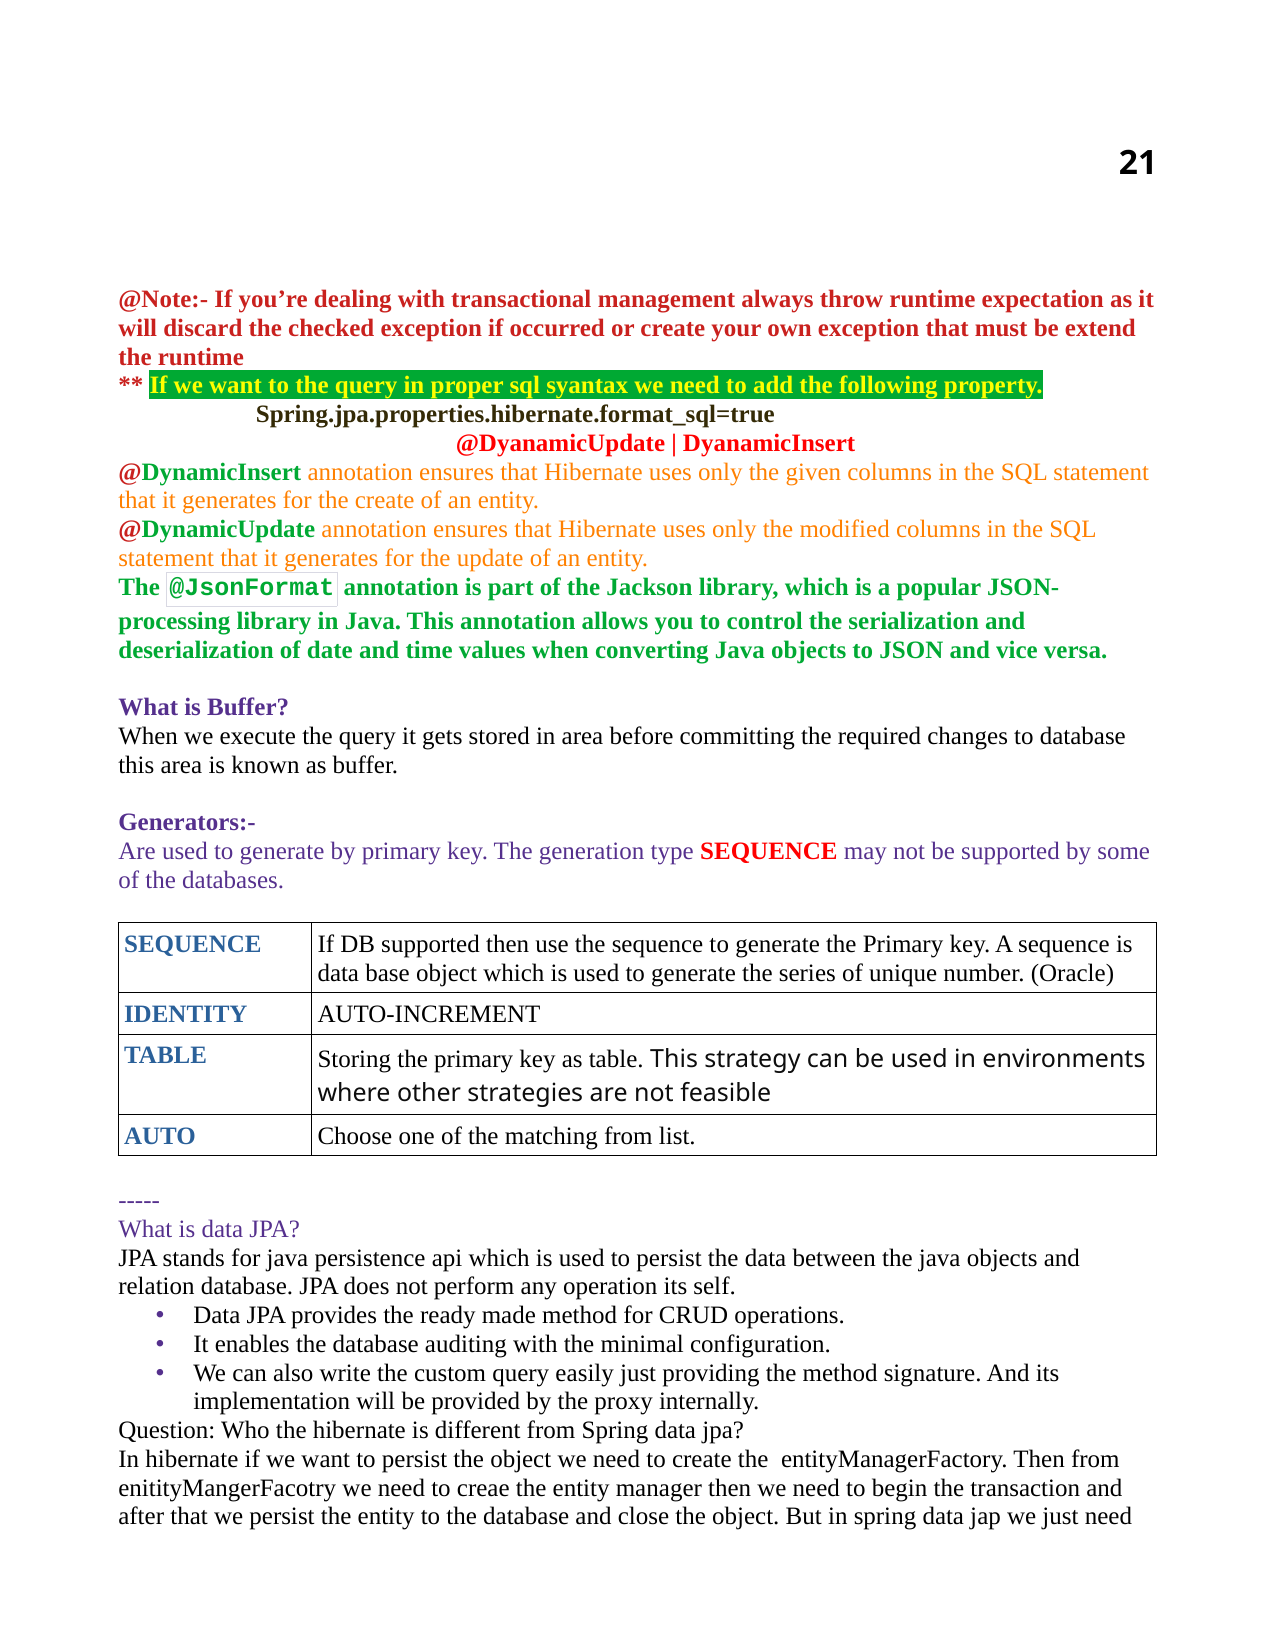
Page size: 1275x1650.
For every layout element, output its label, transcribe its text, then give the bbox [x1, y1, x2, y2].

table_header SEQUENCE [119, 923, 311, 992]
text ----- [118, 1185, 1157, 1214]
text Are used to generate by primary key. The generation type SEQUENCE may not be supported by some of the databases. [118, 836, 1157, 893]
text @Note:- If you’re dealing with transactional management always throw runtime expectation as it will discard the checked exception if occurred or create your own exception that must be extend the runtime [118, 284, 1157, 370]
table_cell AUTO-INCREMENT [312, 993, 1156, 1033]
text What is data JPA? [118, 1214, 1157, 1243]
list We can also write the custom query easily just providing the method signature. And its implementation will be provided by the proxy internally. [156, 1358, 1157, 1415]
list Data JPA provides the ready made method for CRUD operations. [156, 1300, 1157, 1329]
text @DynamicInsert annotation ensures that Hibernate uses only the given columns in the SQL statement that it generates for the create of an entity. [118, 457, 1157, 514]
table_cell Choose one of the matching from list. [312, 1115, 1156, 1155]
list It enables the database auditing with the minimal configuration. [156, 1329, 1157, 1358]
text Spring.jpa.properties.hibernate.format_sql=true [118, 399, 1157, 428]
text What is Buffer? [118, 692, 1157, 721]
text In hibernate if we want to persist the object we need to create the entityManagerFactory. Then from enitityMangerFacotry we need to creae the entity manager then we need to begin the transaction and after that we persist the entity to the database and close the object. But in spring data jap we just need [118, 1444, 1157, 1530]
table_cell IDENTITY [119, 993, 311, 1033]
text Question: Who the hibernate is different from Spring data jpa? [118, 1415, 1157, 1444]
text Generators:- [118, 807, 1157, 836]
table_header If DB supported then use the sequence to generate the Primary key. A sequence is data base object which is used to generate the series of unique number. (Oracle) [312, 923, 1156, 992]
table_cell AUTO [119, 1115, 311, 1155]
text When we execute the query it gets stored in area before committing the required changes to database this area is known as buffer. [118, 721, 1157, 778]
text @DynamicUpdate annotation ensures that Hibernate uses only the modified columns in the SQL statement that it generates for the update of an entity. [118, 514, 1157, 572]
text ** If we want to the query in proper sql syantax we need to add the following property. [118, 370, 1157, 399]
text JPA stands for java persistence api which is used to persist the data between the java objects and relation database. JPA does not perform any operation its self. [118, 1243, 1157, 1300]
text The @JsonFormat annotation is part of the Jackson library, which is a popular JSON-processing library in Java. This annotation allows you to control the serialization and deserialization of date and time values when converting Java objects to JSON and vice versa. [118, 572, 1157, 663]
text @DyanamicUpdate | DyanamicInsert [118, 428, 1157, 457]
table_cell TABLE [119, 1035, 311, 1114]
table_cell Storing the primary key as table. This strategy can be used in environments where other strategies are not feasible [312, 1035, 1156, 1114]
